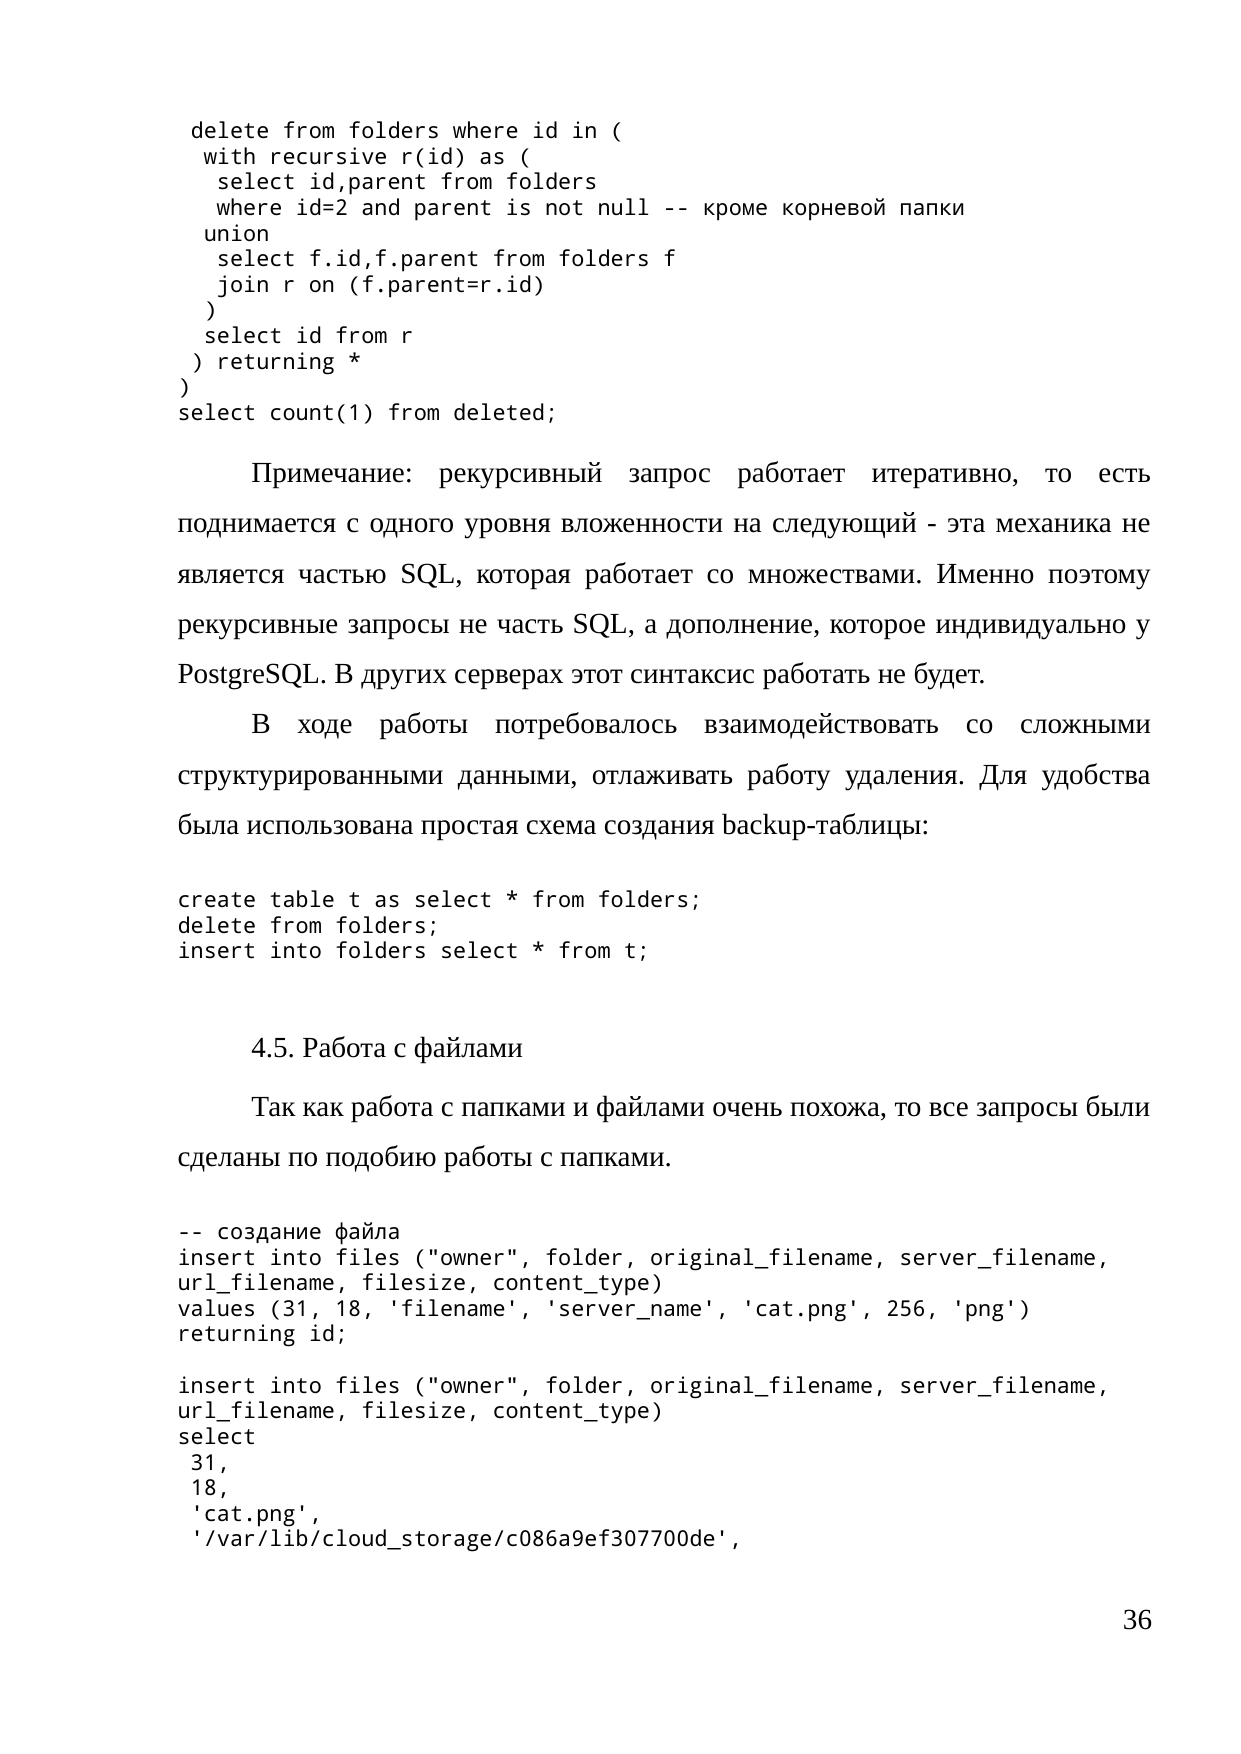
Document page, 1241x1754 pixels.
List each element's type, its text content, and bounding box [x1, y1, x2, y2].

text delete from folders; [177, 913, 1152, 938]
text ) [177, 297, 1152, 323]
text Примечание: рекурсивный запрос работает итеративно, то есть поднимается с одного уровня вложенности на следующий - эта механика не является частью SQL, которая работает со множествами. Именно поэтому рекурсивные запросы не часть SQL, а дополнение, которое индивидуально у PostgreSQL. В других серверах этот синтаксис работать не будет. [177, 455, 1152, 690]
text insert into folders select * from t; [177, 938, 1152, 964]
text select [177, 1424, 1152, 1450]
text insert into files ("owner", folder, original_filename, server_filename, url_filename, filesize, content_type) [177, 1245, 1152, 1296]
text ) returning * [177, 349, 1152, 374]
text В ходе работы потребовалось взаимодействовать со сложными структурированными данными, отлаживать работу удаления. Для удобства была использована простая схема создания backup-таблицы: [177, 707, 1152, 841]
text join r on (f.parent=r.id) [177, 272, 1152, 297]
text values (31, 18, 'filename', 'server_name', 'cat.png', 256, 'png') returning id; [177, 1296, 1152, 1347]
text 18, [177, 1475, 1152, 1501]
text 'cat.png', [177, 1501, 1152, 1527]
text Так как работа с папками и файлами очень похожа, то все запросы были сделаны по подобию работы с папками. [177, 1089, 1152, 1173]
subtitle 4.5. Работа с файлами [177, 1031, 1152, 1064]
text with recursive r(id) as ( [177, 144, 1152, 169]
text delete from folders where id in ( [177, 118, 1152, 144]
text 31, [177, 1450, 1152, 1475]
text where id=2 and parent is not null -- кроме корневой папки [177, 195, 1152, 221]
text select id from r [177, 323, 1152, 349]
text insert into files ("owner", folder, original_filename, server_filename, url_filename, filesize, content_type) [177, 1373, 1152, 1424]
text ) [177, 374, 1152, 400]
text union [177, 221, 1152, 246]
text create table t as select * from folders; [177, 887, 1152, 913]
text select id,parent from folders [177, 169, 1152, 195]
text select f.id,f.parent from folders f [177, 246, 1152, 272]
text select count(1) from deleted; [177, 400, 1152, 426]
text '/var/lib/cloud_storage/c086a9ef307700de', [177, 1527, 1152, 1552]
text -- создание файла [177, 1219, 1152, 1245]
